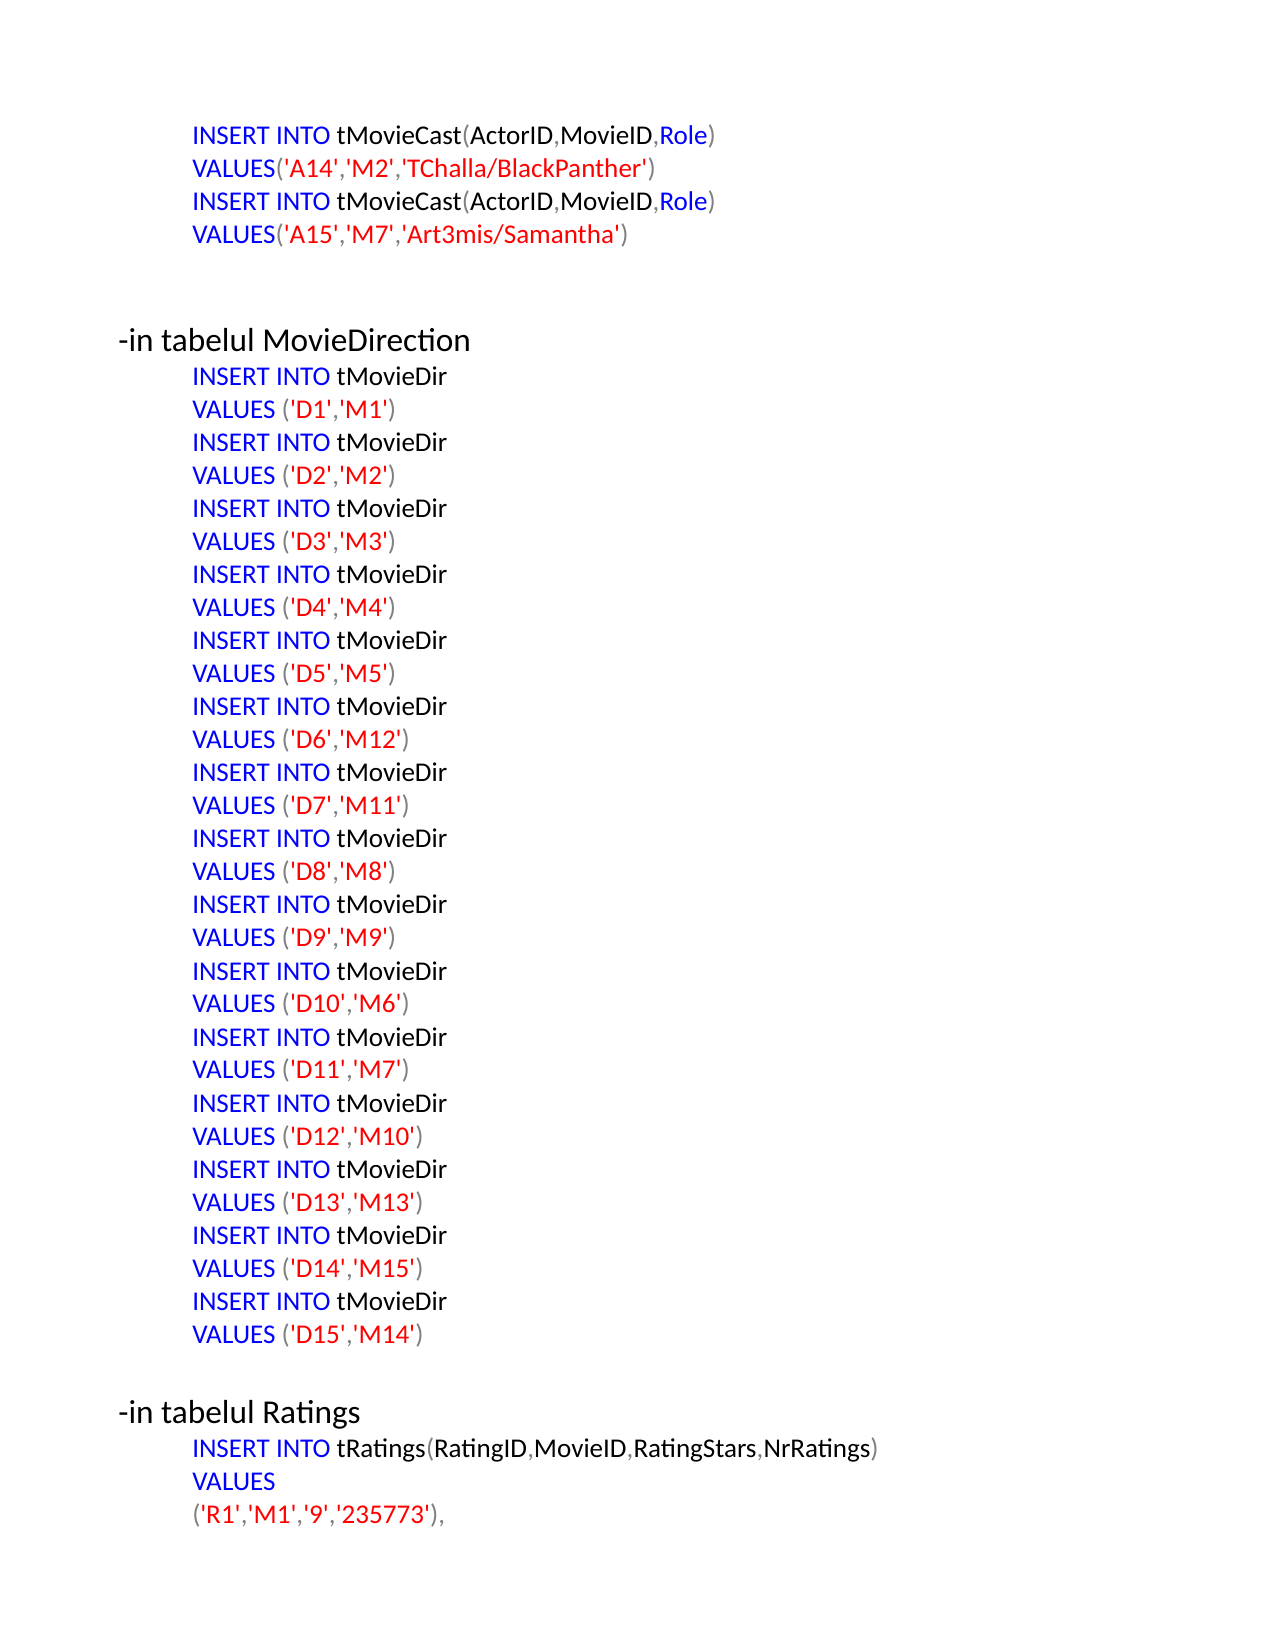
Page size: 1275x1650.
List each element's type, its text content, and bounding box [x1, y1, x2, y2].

text VALUES ('D6','M12') [118, 722, 1157, 756]
text INSERT INTO tMovieDir [118, 756, 1157, 788]
text INSERT INTO tMovieDir [118, 689, 1157, 722]
text INSERT INTO tMovieCast(ActorID,MovieID,Role) [118, 118, 1157, 151]
text VALUES ('D10','M6') [118, 987, 1157, 1020]
text INSERT INTO tMovieDir [118, 1284, 1157, 1317]
text INSERT INTO tMovieDir [118, 1152, 1157, 1185]
text VALUES('A15','M7','Art3mis/Samantha') [118, 217, 1157, 250]
text VALUES('A14','M2','TChalla/BlackPanther') [118, 151, 1157, 184]
text VALUES ('D2','M2') [118, 458, 1157, 491]
text VALUES ('D11','M7') [118, 1053, 1157, 1086]
text INSERT INTO tMovieDir [118, 888, 1157, 921]
text VALUES ('D1','M1') [118, 392, 1157, 425]
text INSERT INTO tMovieDir [118, 822, 1157, 854]
text VALUES ('D15','M14') [118, 1317, 1157, 1350]
text VALUES ('D3','M3') [118, 524, 1157, 557]
text VALUES ('D9','M9') [118, 921, 1157, 954]
text ('R1','M1','9','235773'), [118, 1497, 1157, 1530]
text INSERT INTO tMovieDir [118, 359, 1157, 392]
text INSERT INTO tMovieCast(ActorID,MovieID,Role) [118, 184, 1157, 217]
text INSERT INTO tMovieDir [118, 425, 1157, 458]
text VALUES ('D7','M11') [118, 788, 1157, 822]
text INSERT INTO tMovieDir [118, 1020, 1157, 1053]
text VALUES ('D12','M10') [118, 1119, 1157, 1152]
text INSERT INTO tRatings(RatingID,MovieID,RatingStars,NrRatings) [118, 1431, 1157, 1464]
text VALUES ('D8','M8') [118, 854, 1157, 888]
text -in tabelul MovieDirection [118, 318, 1157, 359]
text INSERT INTO tMovieDir [118, 491, 1157, 524]
text VALUES [118, 1464, 1157, 1497]
text INSERT INTO tMovieDir [118, 1086, 1157, 1119]
text VALUES ('D5','M5') [118, 656, 1157, 689]
text VALUES ('D4','M4') [118, 590, 1157, 623]
text VALUES ('D14','M15') [118, 1251, 1157, 1284]
text INSERT INTO tMovieDir [118, 954, 1157, 987]
text INSERT INTO tMovieDir [118, 1218, 1157, 1251]
text VALUES ('D13','M13') [118, 1185, 1157, 1218]
text -in tabelul Ratings [118, 1391, 1157, 1431]
text INSERT INTO tMovieDir [118, 557, 1157, 590]
text INSERT INTO tMovieDir [118, 623, 1157, 656]
